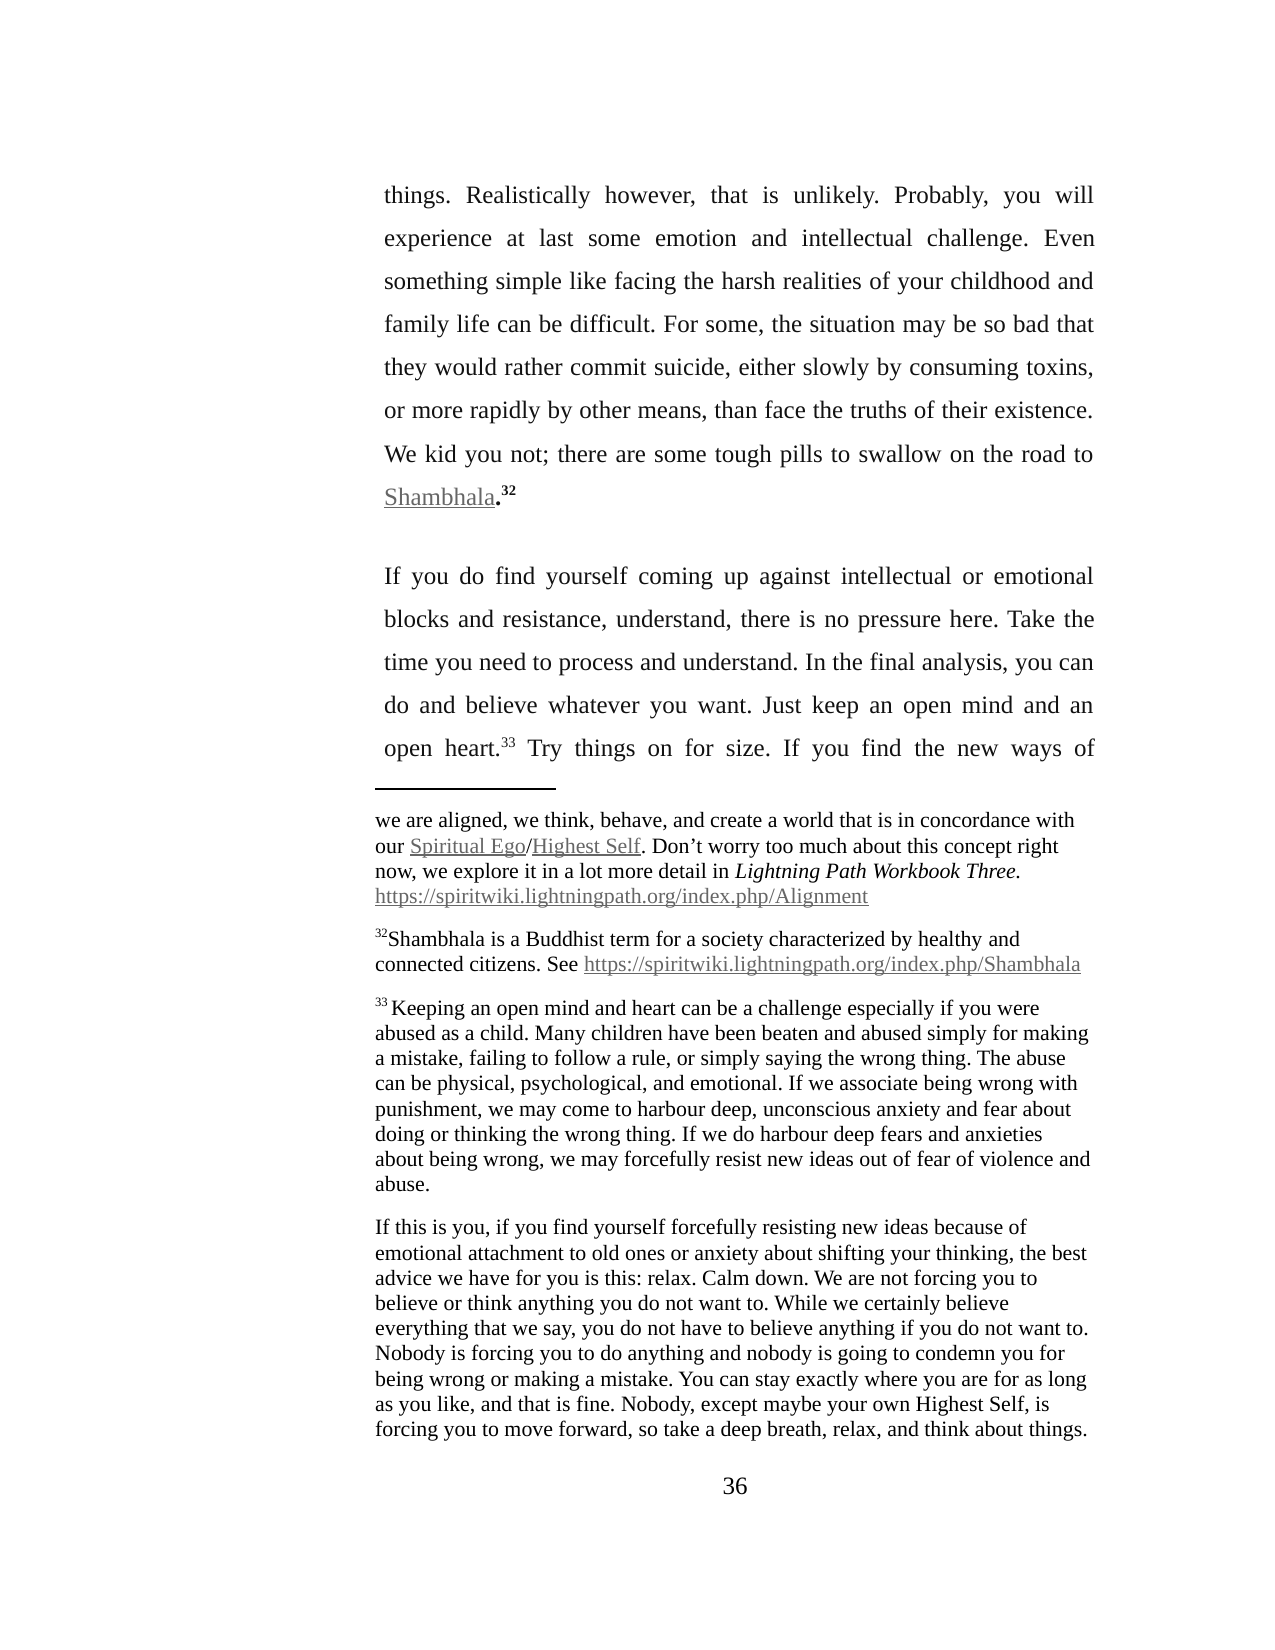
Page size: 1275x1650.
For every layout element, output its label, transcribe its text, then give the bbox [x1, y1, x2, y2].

text things. Realistically however, that is unlikely. Probably, you will experience at last some emotion and intellectual challenge. Even something simple like facing the harsh realities of your childhood and family life can be difficult. For some, the situation may be so bad that they would rather commit suicide, either slowly by consuming toxins, or more rapidly by other means, than face the truths of their existence. We kid you not; there are some tough pills to swallow on the road to Shambhala. [384, 180, 1095, 511]
text Alignment is the extent to which one's Bodily Ego is in concordance with the will and perspective of one's Spiritual Ego, family, community, and society. When we are aligned, we think, behave, and create a world that is in concordance with our Spiritual Ego/Highest Self. Don’t worry too much about this concept right now, we explore it in a lot more detail in Lightning Path Workbook Three. https://spiritwiki.lightningpath.org/index.php/Alignment [375, 807, 1095, 908]
text Shambhala is a Buddhist term for a society characterized by healthy and connected citizens. See https://spiritwiki.lightningpath.org/index.php/Shambhala [1020, 926, 1095, 977]
text If you do find yourself coming up against intellectual or emotional blocks and resistance, understand, there is no pressure here. Take the time you need to process and understand. In the final analysis, you can do and believe whatever you want. Just keep an open mind and an open heart. Try things on for size. If you find the new ways of [384, 561, 1095, 762]
text Keeping an open mind and heart can be a challenge especially if you were abused as a child. Many children have been beaten and abused simply for making a mistake, failing to follow a rule, or simply saying the wrong thing. The abuse can be physical, psychological, and emotional. If we associate being wrong with punishment, we may come to harbour deep, unconscious anxiety and fear about doing or thinking the wrong thing. If we do harbour deep fears and anxieties about being wrong, we may forcefully resist new ideas out of fear of violence and abuse. [430, 995, 1095, 1196]
text If this is you, if you find yourself forcefully resisting new ideas because of emotional attachment to old ones or anxiety about shifting your thinking, the best advice we have for you is this: relax. Calm down. We are not forcing you to believe or think anything you do not want to. While we certainly believe everything that we say, you do not have to believe anything if you do not want to. Nobody is forcing you to do anything and nobody is going to condemn you for being wrong or making a mistake. You can stay exactly where you are for as long as you like, and that is fine. Nobody, except maybe your own Highest Self, is forcing you to move forward, so take a deep breath, relax, and think about things. [375, 1214, 1095, 1441]
